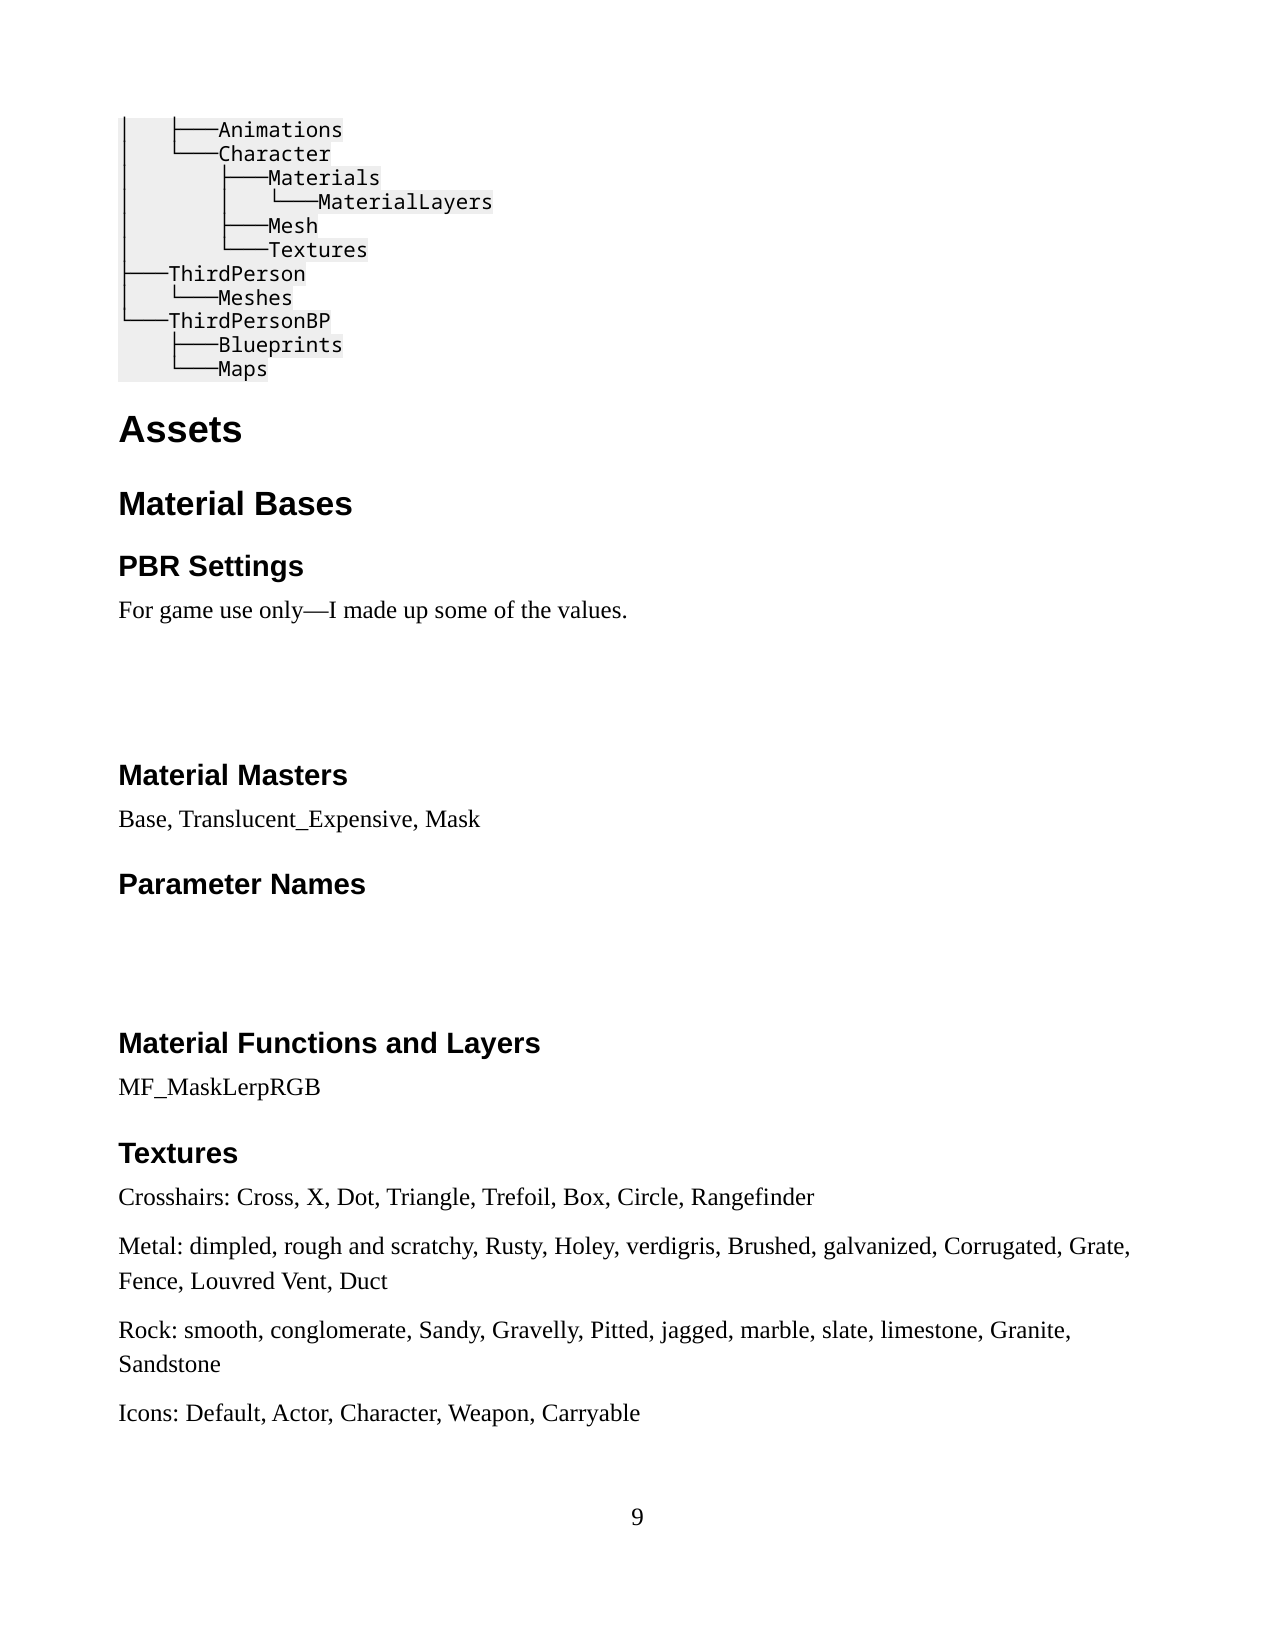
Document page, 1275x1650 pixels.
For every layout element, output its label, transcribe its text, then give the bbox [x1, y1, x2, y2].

subtitle Material Masters [118, 757, 1157, 791]
text Crosshairs: Cross, X, Dot, Triangle, Trefoil, Box, Circle, Rangefinder [118, 1182, 1157, 1211]
text ├───ThirdPerson [306, 262, 1157, 286]
text │ ├───Mesh [318, 214, 1157, 238]
text └───ThirdPersonBP [331, 310, 1157, 334]
subtitle Textures [118, 1136, 1157, 1170]
text Icons: Default, Actor, Character, Weapon, Carryable [118, 1398, 1157, 1427]
text Rock: smooth, conglomerate, Sandy, Gravelly, Pitted, jagged, marble, slate, limestone, Granite, Sandstone [118, 1315, 1157, 1378]
text │ └───Textures [368, 238, 1157, 262]
text │ ├───Animations [343, 118, 1157, 142]
subtitle Parameter Names [118, 867, 1157, 901]
subtitle PBR Settings [118, 549, 1157, 583]
text │ ├───Materials [381, 166, 1157, 190]
text │ │ └───MaterialLayers [493, 190, 1157, 214]
subtitle Material Bases [118, 484, 1157, 522]
subtitle Material Functions and Layers [118, 1026, 1157, 1060]
text ├───Blueprints [343, 334, 1157, 358]
text MF_MaskLerpRGB [118, 1072, 1157, 1101]
text Base, Translucent_Expensive, Mask [118, 804, 1157, 832]
subtitle Assets [118, 407, 1157, 450]
text For game use only—I made up some of the values. [118, 596, 1157, 624]
text Metal: dimpled, rough and scratchy, Rusty, Holey, verdigris, Brushed, galvanized, Corrugated, Grate, Fence, Louvred Vent, Duct [118, 1231, 1157, 1295]
text │ └───Character [331, 142, 1157, 166]
text │ └───Meshes [293, 286, 1157, 310]
text └───Maps [268, 358, 1157, 382]
